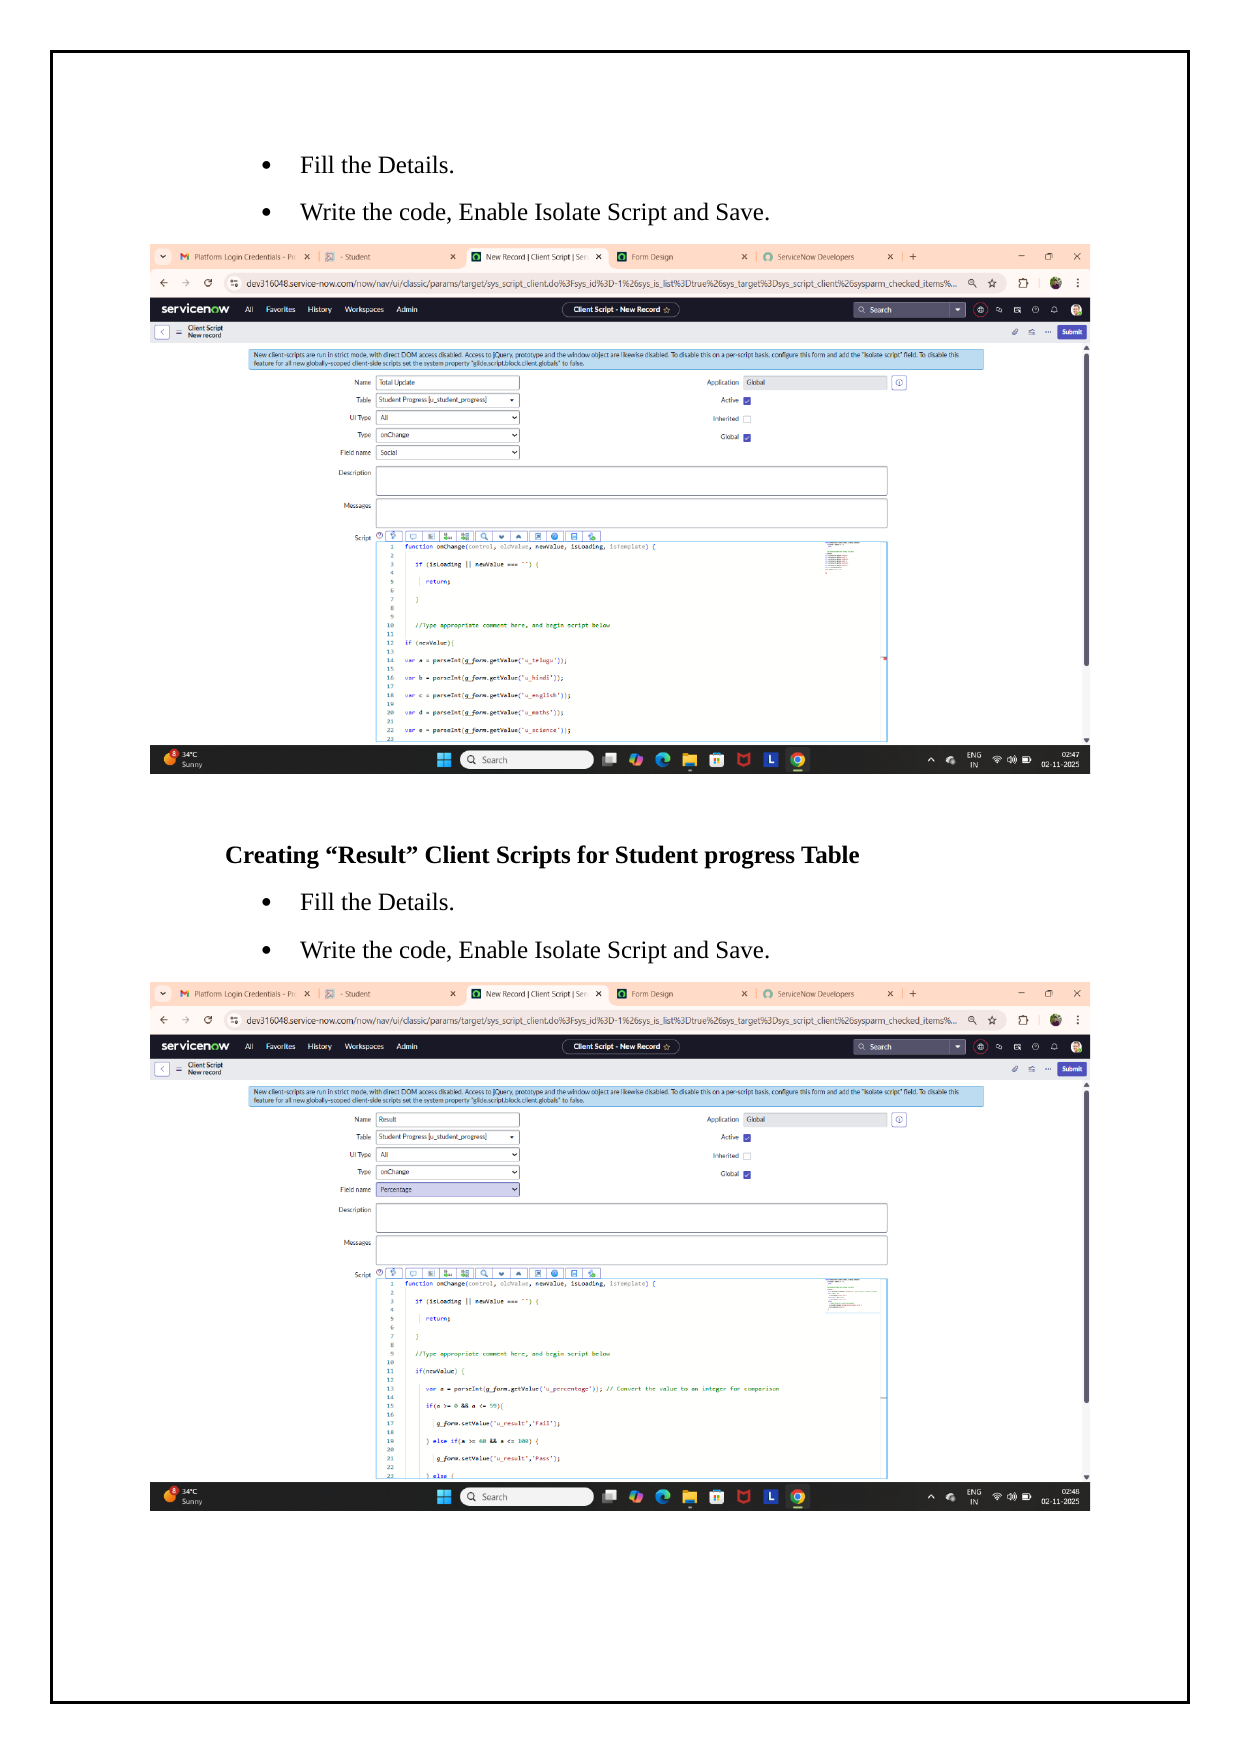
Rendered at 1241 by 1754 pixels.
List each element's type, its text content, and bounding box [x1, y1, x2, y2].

list Write the code, Enable Isolate Script and Save. [262, 935, 1090, 963]
list Fill the Details. [262, 887, 1090, 916]
text Creating “Result” Client Scripts for Student progress Table [150, 840, 1090, 869]
list Fill the Details. [262, 150, 1090, 179]
list Write the code, Enable Isolate Script and Save. [262, 197, 1090, 226]
